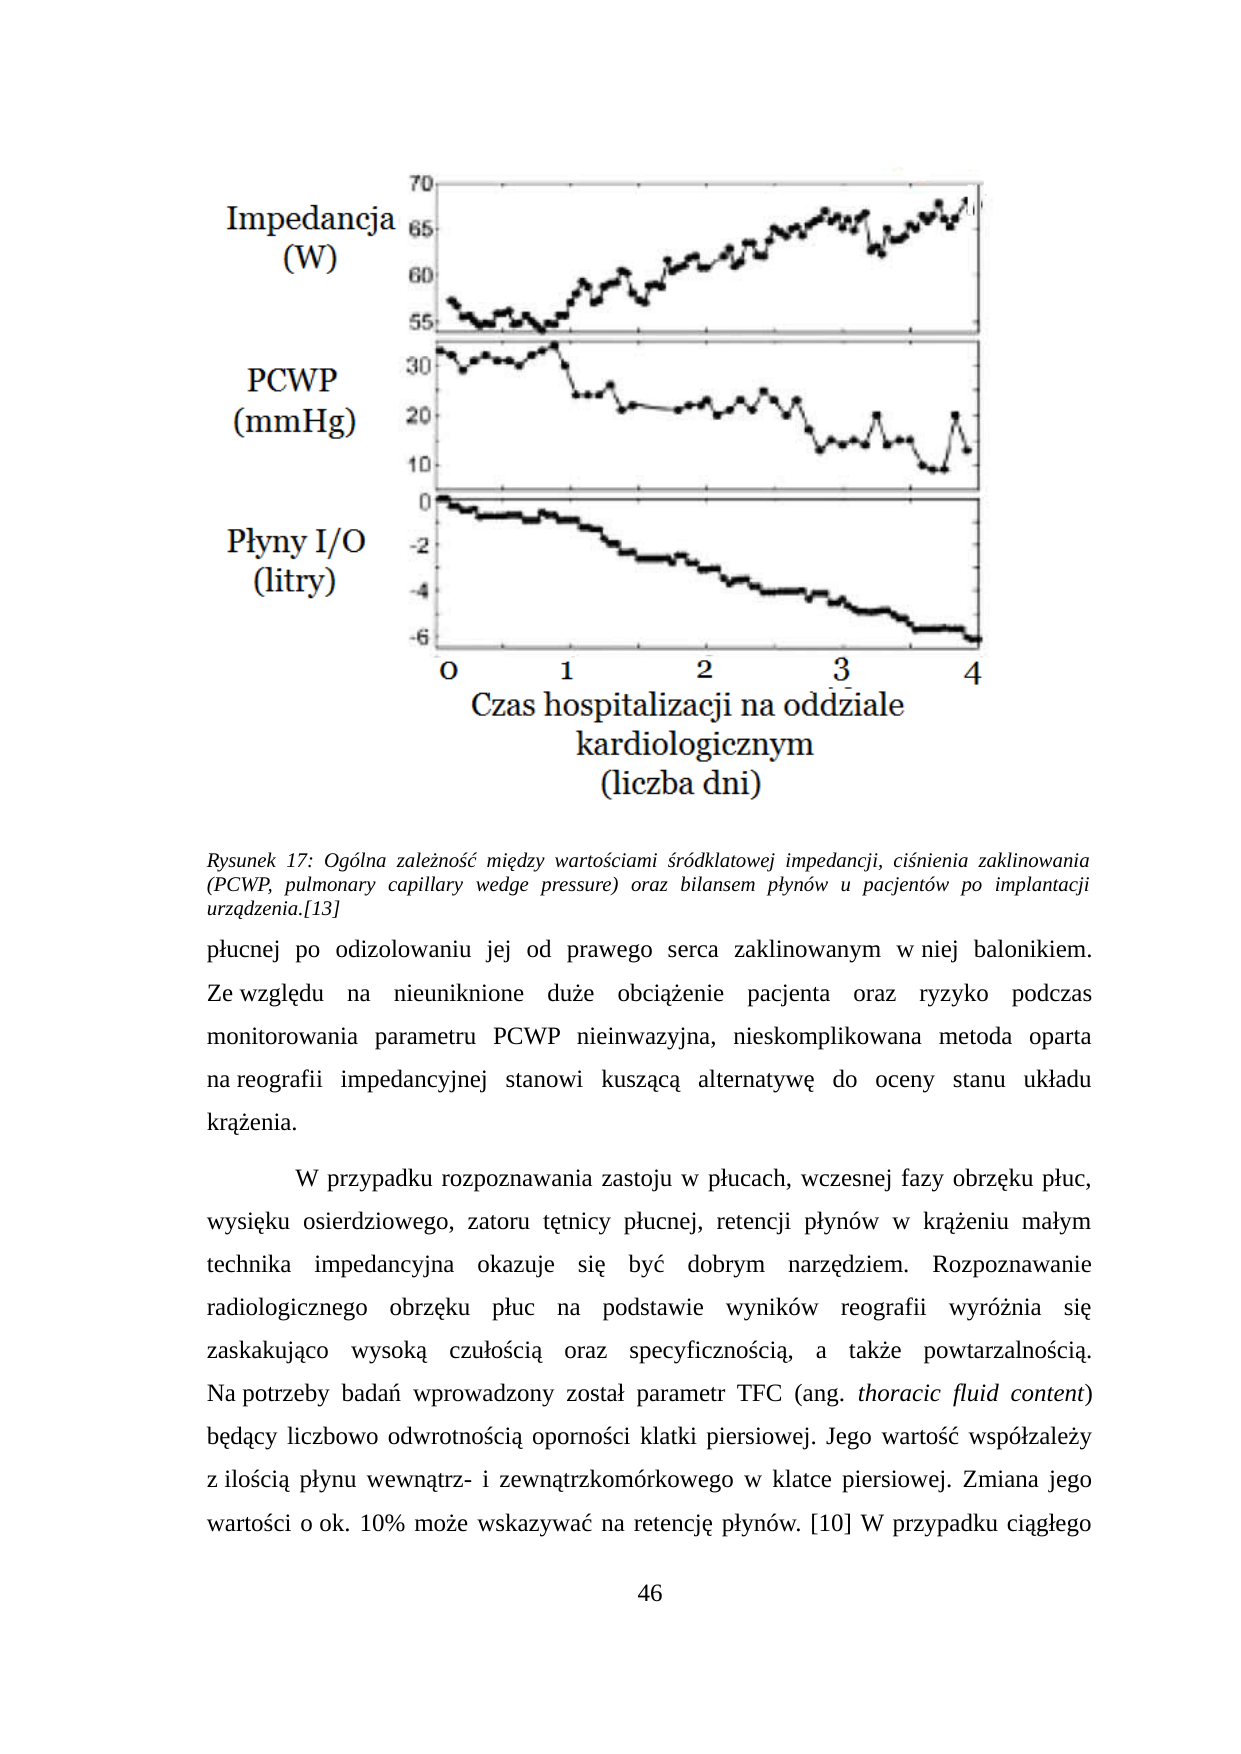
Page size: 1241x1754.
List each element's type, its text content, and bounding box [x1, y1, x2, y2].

text Rysunek 17: Ogólna zależność między wartościami śródklatowej impedancji, ciśnienia zaklinowania (PCWP, pulmonary capillary wedge pressure) oraz bilansem płynów u pacjentów po implantacji urządzenia.[13] [207, 848, 1093, 920]
text W przypadku rozpoznawania zastoju w płucach, wczesnej fazy obrzęku płuc, wysięku osierdziowego, zatoru tętnicy płucnej, retencji płynów w krążeniu małym technika impedancyjna okazuje się być dobrym narzędziem. Rozpoznawanie radiologicznego obrzęku płuc na podstawie wyników reografii wyróżnia się zaskakująco wysoką czułością oraz specyficznością, a także powtarzalnością. Na potrzeby badań wprowadzony został parametr TFC (ang. thoracic fluid content) będący liczbowo odwrotnością oporności klatki piersiowej. Jego wartość współzależy z ilością płynu wewnątrz- i zewnątrzkomórkowego w klatce piersiowej. Zmiana jego wartości o ok. 10% może wskazywać na retencję płynów. [10] W przypadku ciągłego [207, 1163, 1093, 1536]
text płucnej po odizolowaniu jej od prawego serca zaklinowanym w niej balonikiem. Ze względu na nieuniknione duże obciążenie pacjenta oraz ryzyko podczas monitorowania parametru PCWP nieinwazyjna, nieskomplikowana metoda oparta na reografii impedancyjnej stanowi kuszącą alternatywę do oceny stanu układu krążenia. [207, 920, 1093, 1136]
